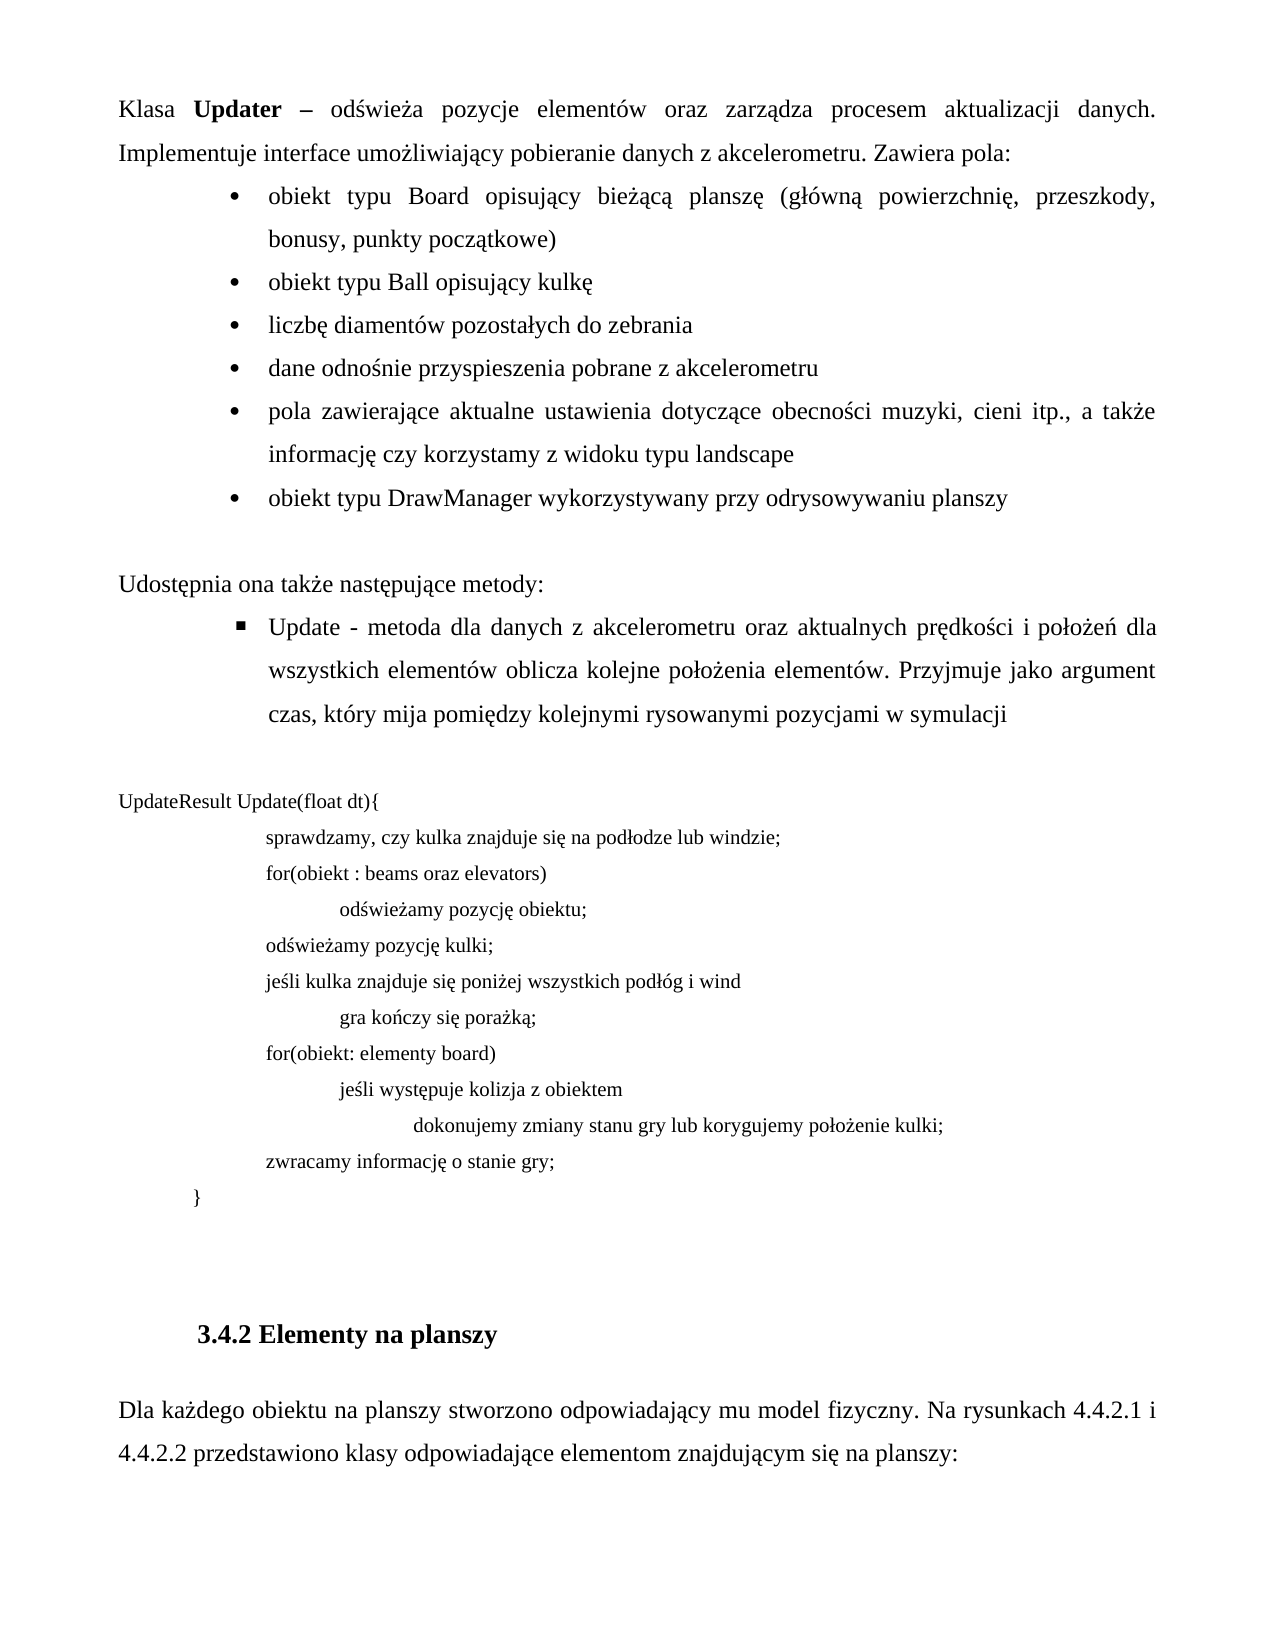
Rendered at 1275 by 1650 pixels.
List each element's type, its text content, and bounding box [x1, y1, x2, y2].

text zwracamy informację o stanie gry; [118, 1149, 1157, 1173]
list Update - metoda dla danych z akcelerometru oraz aktualnych prędkości i położeń dla wszystkich elementów oblicza kolejne położenia elementów. Przyjmuje jako argument czas, który mija pomiędzy kolejnymi rysowanymi pozycjami w symulacji [231, 612, 1157, 727]
list liczbę diamentów pozostałych do zebrania [231, 310, 1157, 339]
list obiekt typu Board opisujący bieżącą planszę (główną powierzchnię, przeszkody, bonusy, punkty początkowe) [231, 181, 1157, 253]
text Dla każdego obiektu na planszy stworzono odpowiadający mu model fizyczny. Na rysunkach 4.4.2.1 i 4.4.2.2 przedstawiono klasy odpowiadające elementom znajdującym się na planszy: [118, 1395, 1157, 1467]
text for(obiekt : beams oraz elevators) [118, 861, 1157, 885]
text gra kończy się porażką; [118, 1005, 1157, 1029]
text UpdateResult Update(float dt){ [118, 788, 1157, 813]
text for(obiekt: elementy board) [118, 1041, 1157, 1065]
text sprawdzamy, czy kulka znajduje się na podłodze lub windzie; [118, 824, 1157, 849]
text jeśli występuje kolizja z obiektem [118, 1077, 1157, 1101]
subtitle Elementy na planszy [191, 1318, 1157, 1349]
list obiekt typu Ball opisujący kulkę [231, 267, 1157, 296]
text } [118, 1185, 1157, 1209]
list dane odnośnie przyspieszenia pobrane z akcelerometru [231, 353, 1157, 382]
text jeśli kulka znajduje się poniżej wszystkich podłóg i wind [118, 969, 1157, 993]
text odświeżamy pozycję kulki; [118, 933, 1157, 957]
text odświeżamy pozycję obiektu; [118, 897, 1157, 921]
list obiekt typu DrawManager wykorzystywany przy odrysowywaniu planszy [231, 483, 1157, 511]
list pola zawierające aktualne ustawienia dotyczące obecności muzyki, cieni itp., a także informację czy korzystamy z widoku typu landscape [231, 396, 1157, 468]
text Udostępnia ona także następujące metody: [118, 569, 1157, 598]
text Klasa Updater – odświeża pozycje elementów oraz zarządza procesem aktualizacji danych. Implementuje interface umożliwiający pobieranie danych z akcelerometru. Zawiera pola: [118, 94, 1157, 166]
text dokonujemy zmiany stanu gry lub korygujemy położenie kulki; [118, 1113, 1157, 1137]
